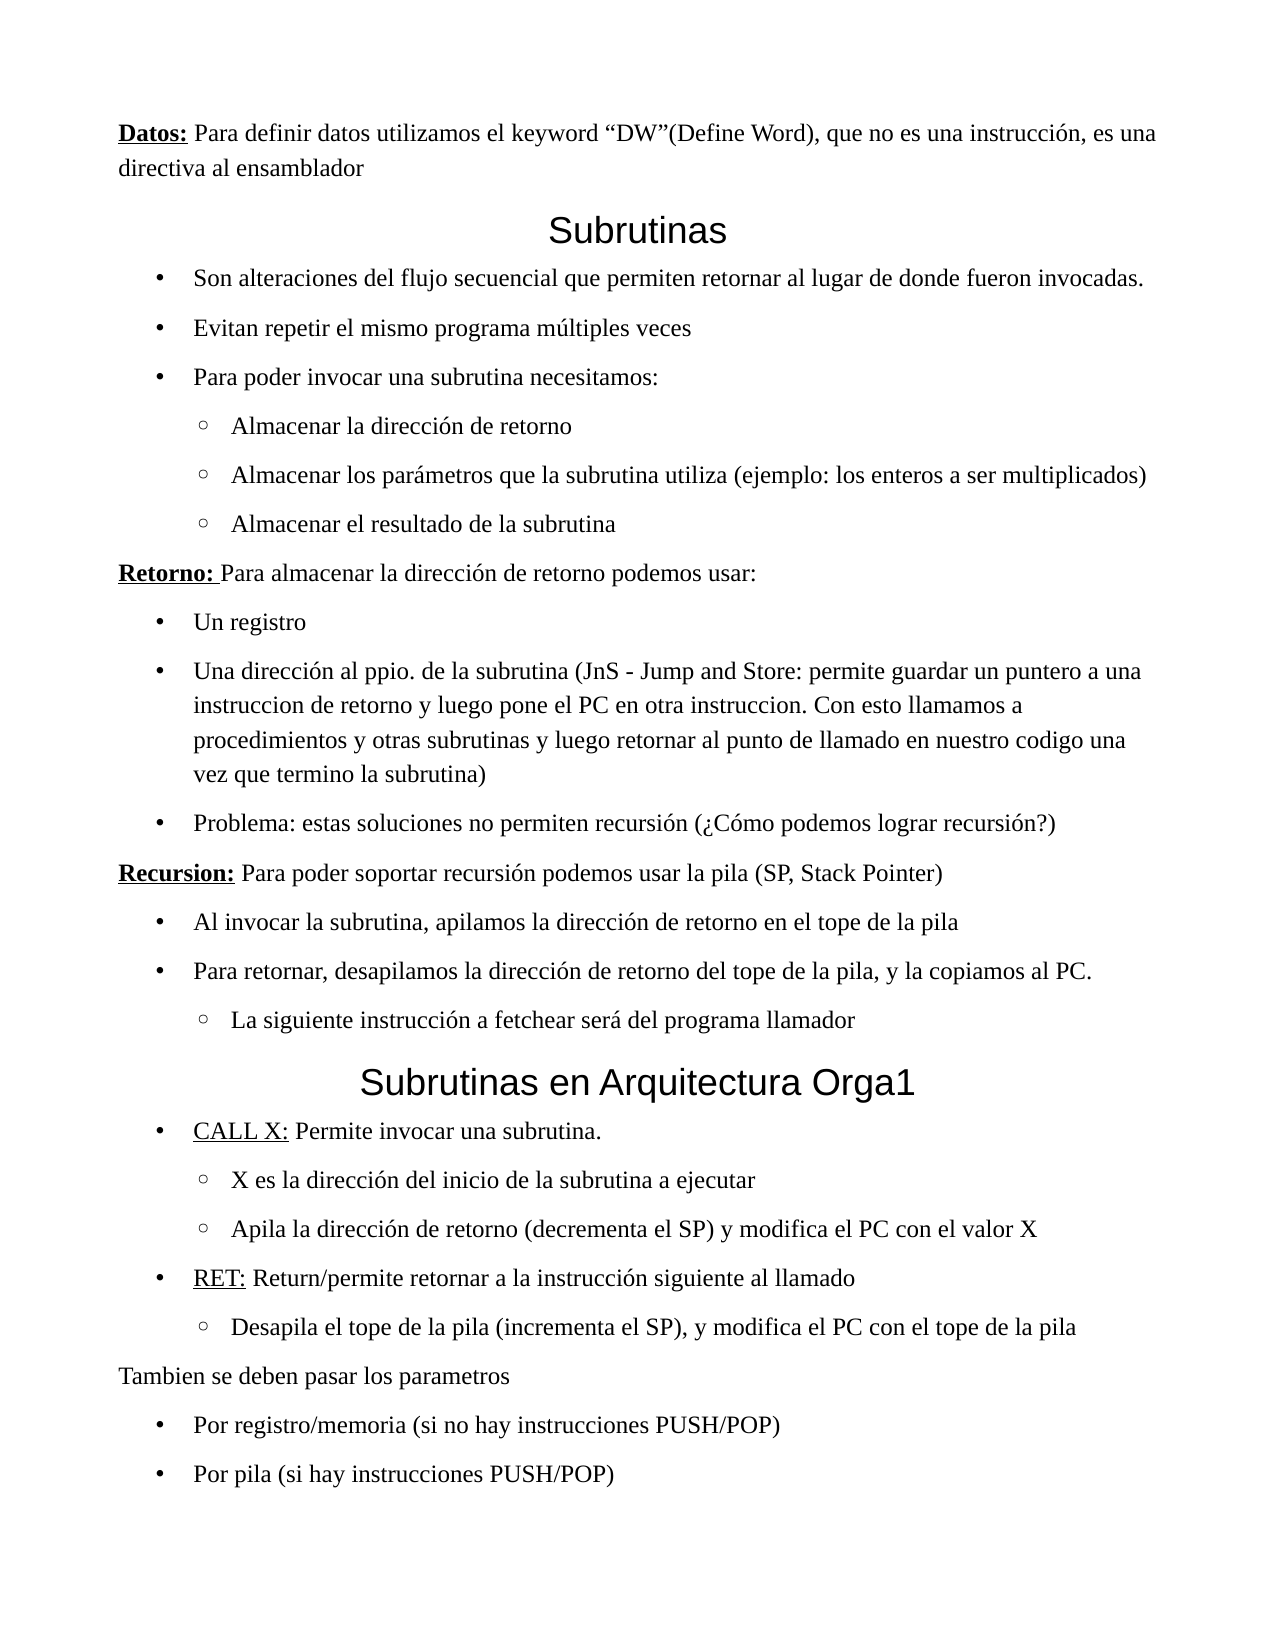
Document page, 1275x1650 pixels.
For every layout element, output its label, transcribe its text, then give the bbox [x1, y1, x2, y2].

list RET: Return/permite retornar a la instrucción siguiente al llamado [156, 1263, 1157, 1292]
list Por pila (si hay instrucciones PUSH/POP) [156, 1459, 1157, 1488]
list Un registro [156, 607, 1157, 636]
list Almacenar la dirección de retorno [193, 411, 1157, 439]
text Recursion: Para poder soportar recursión podemos usar la pila (SP, Stack Pointer) [118, 858, 1157, 886]
list Al invocar la subrutina, apilamos la dirección de retorno en el tope de la pila [156, 907, 1157, 935]
list Almacenar el resultado de la subrutina [193, 509, 1157, 538]
list Desapila el tope de la pila (incrementa el SP), y modifica el PC con el tope de la pila [193, 1312, 1157, 1341]
text Datos: Para definir datos utilizamos el keyword “DW”(Define Word), que no es una instrucción, es una directiva al ensamblador [118, 118, 1157, 181]
list La siguiente instrucción a fetchear será del programa llamador [193, 1005, 1157, 1033]
list Una dirección al ppio. de la subrutina (JnS - Jump and Store: permite guardar un puntero a una instruccion de retorno y luego pone el PC en otra instruccion. Con esto llamamos a procedimientos y otras subrutinas y luego retornar al punto de llamado en nuestro codigo una vez que termino la subrutina) [156, 656, 1157, 788]
list Almacenar los parámetros que la subrutina utiliza (ejemplo: los enteros a ser multiplicados) [193, 460, 1157, 488]
list Son alteraciones del flujo secuencial que permiten retornar al lugar de donde fueron invocadas. [156, 263, 1157, 292]
list Evitan repetir el mismo programa múltiples veces [156, 313, 1157, 341]
list Apila la dirección de retorno (decrementa el SP) y modifica el PC con el valor X [193, 1214, 1157, 1243]
list Por registro/memoria (si no hay instrucciones PUSH/POP) [156, 1410, 1157, 1439]
text Tambien se deben pasar los parametros [118, 1361, 1157, 1390]
list Para retornar, desapilamos la dirección de retorno del tope de la pila, y la copiamos al PC. [156, 956, 1157, 984]
list CALL X: Permite invocar una subrutina. [156, 1116, 1157, 1144]
subtitle Subrutinas en Arquitectura Orga1 [118, 1060, 1157, 1103]
list Retorno: Para almacenar la dirección de retorno podemos usar: [81, 558, 1157, 587]
subtitle Subrutinas [118, 208, 1157, 251]
list Para poder invocar una subrutina necesitamos: [156, 362, 1157, 390]
list X es la dirección del inicio de la subrutina a ejecutar [193, 1165, 1157, 1193]
list Problema: estas soluciones no permiten recursión (¿Cómo podemos lograr recursión?) [156, 808, 1157, 837]
